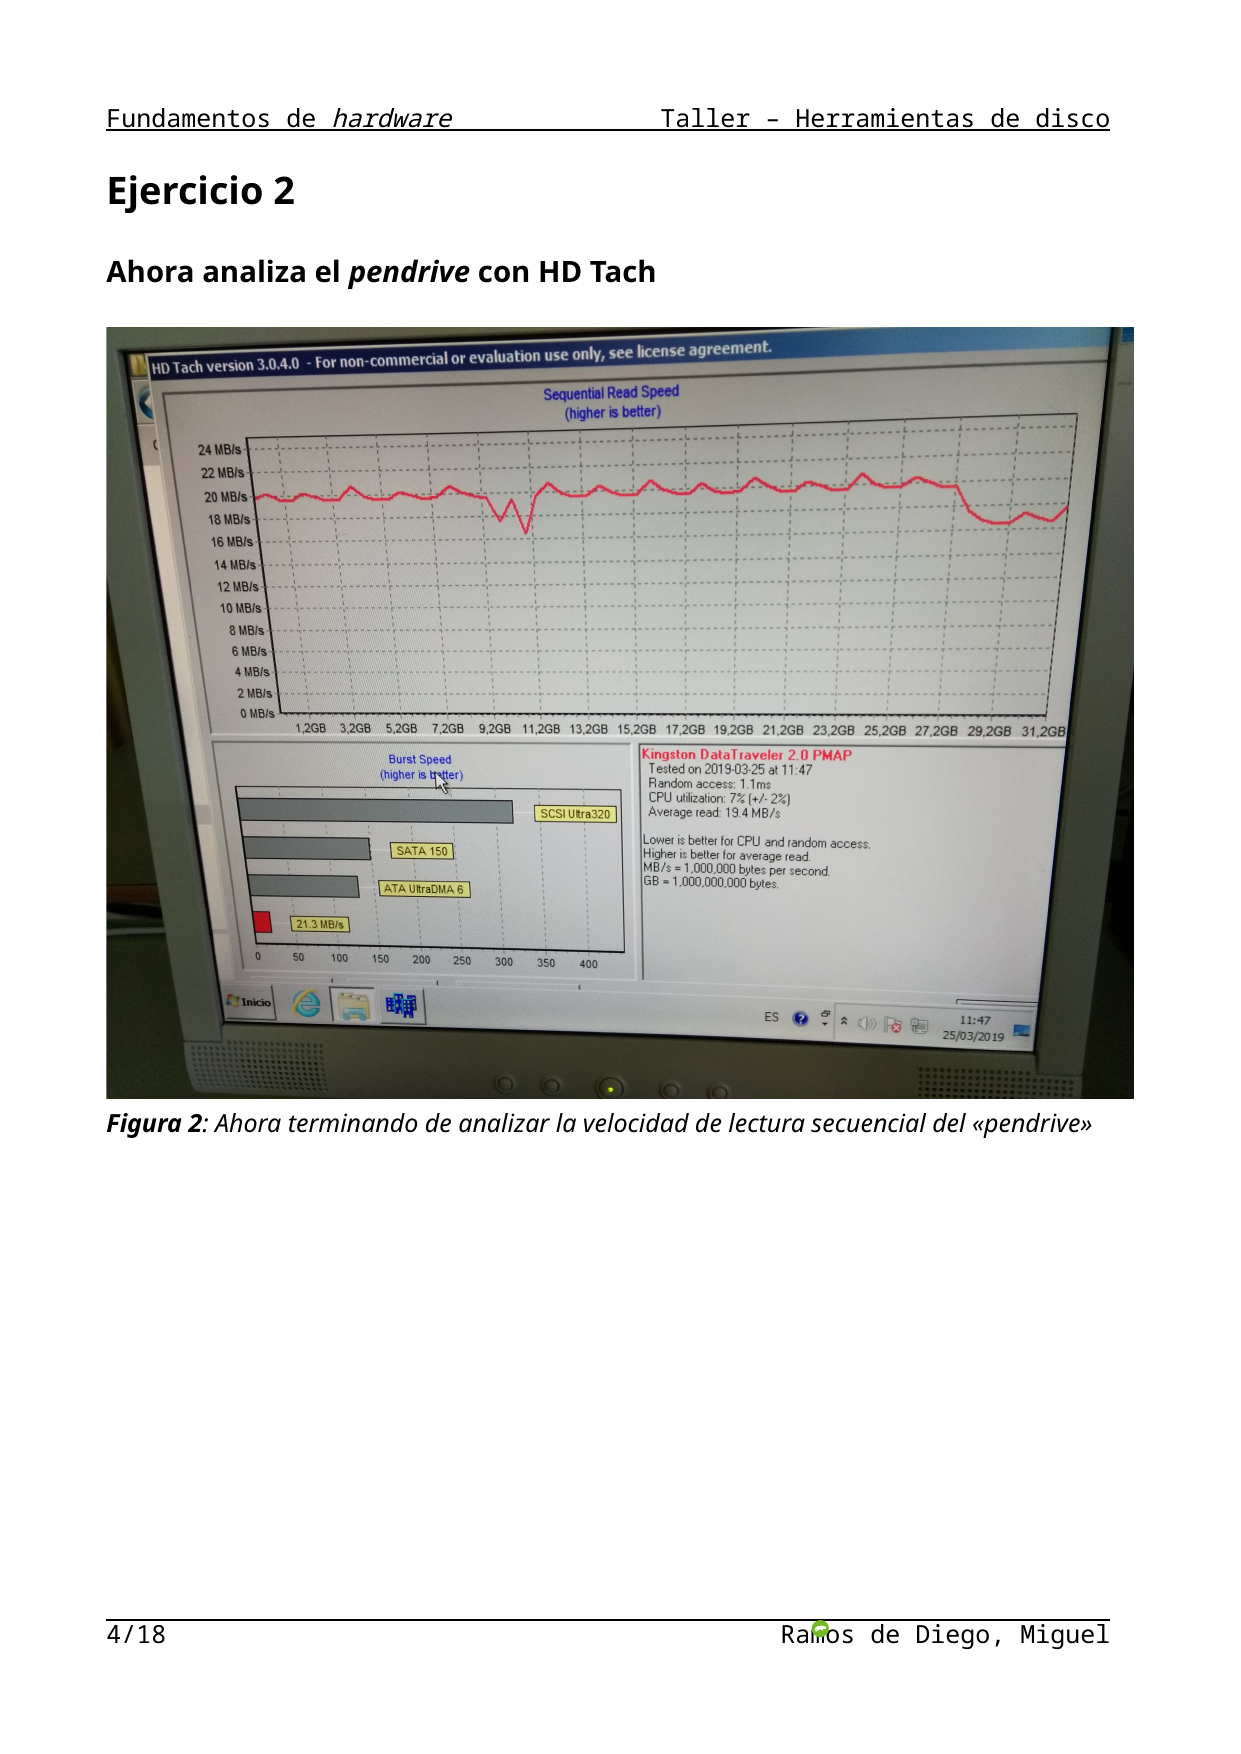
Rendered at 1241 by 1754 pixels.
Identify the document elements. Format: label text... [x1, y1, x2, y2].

subtitle Ejercicio 2 [106, 164, 1134, 216]
text Figura 2: Ahora terminando de analizar la velocidad de lectura secuencial del «pendrive» [106, 1099, 1134, 1140]
picture [106, 327, 1134, 1099]
subtitle Ahora analiza el pendrive con HD Tach [106, 251, 1134, 291]
